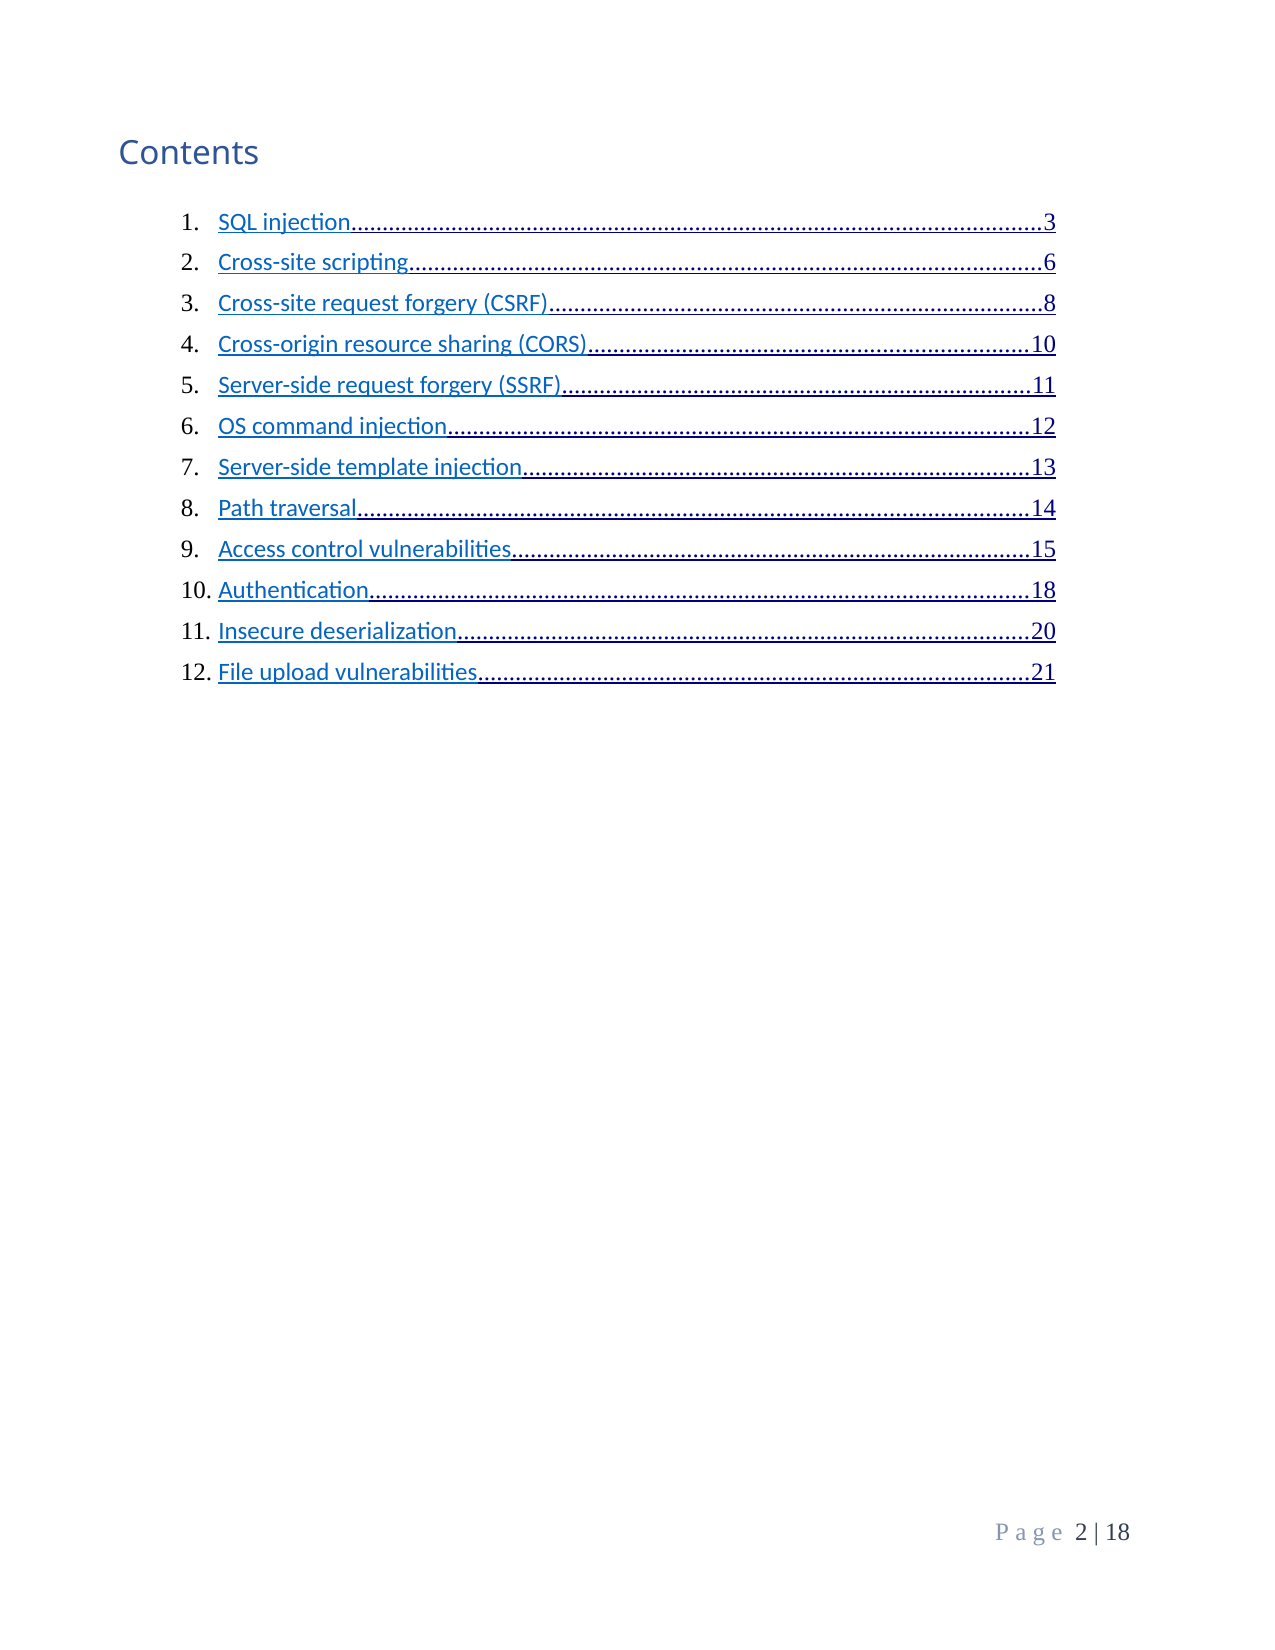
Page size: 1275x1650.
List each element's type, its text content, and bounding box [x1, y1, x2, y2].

list OS command injection 12 [181, 410, 1157, 441]
list Cross-site request forgery (CSRF) 8 [181, 287, 1157, 318]
list Server-side request forgery (SSRF) 11 [181, 369, 1157, 400]
list Access control vulnerabilities 15 [181, 533, 1157, 564]
list Cross-origin resource sharing (CORS) 10 [181, 328, 1157, 359]
subtitle Contents [118, 129, 1157, 174]
list File upload vulnerabilities 21 [181, 656, 1157, 686]
list Server-side template injection 13 [181, 451, 1157, 482]
list Path traversal 14 [181, 492, 1157, 523]
list Cross-site scripting 6 [181, 247, 1157, 277]
list SQL injection 3 [181, 206, 1157, 236]
list Insecure deserialization 20 [181, 615, 1157, 646]
list Authentication 18 [181, 574, 1157, 604]
